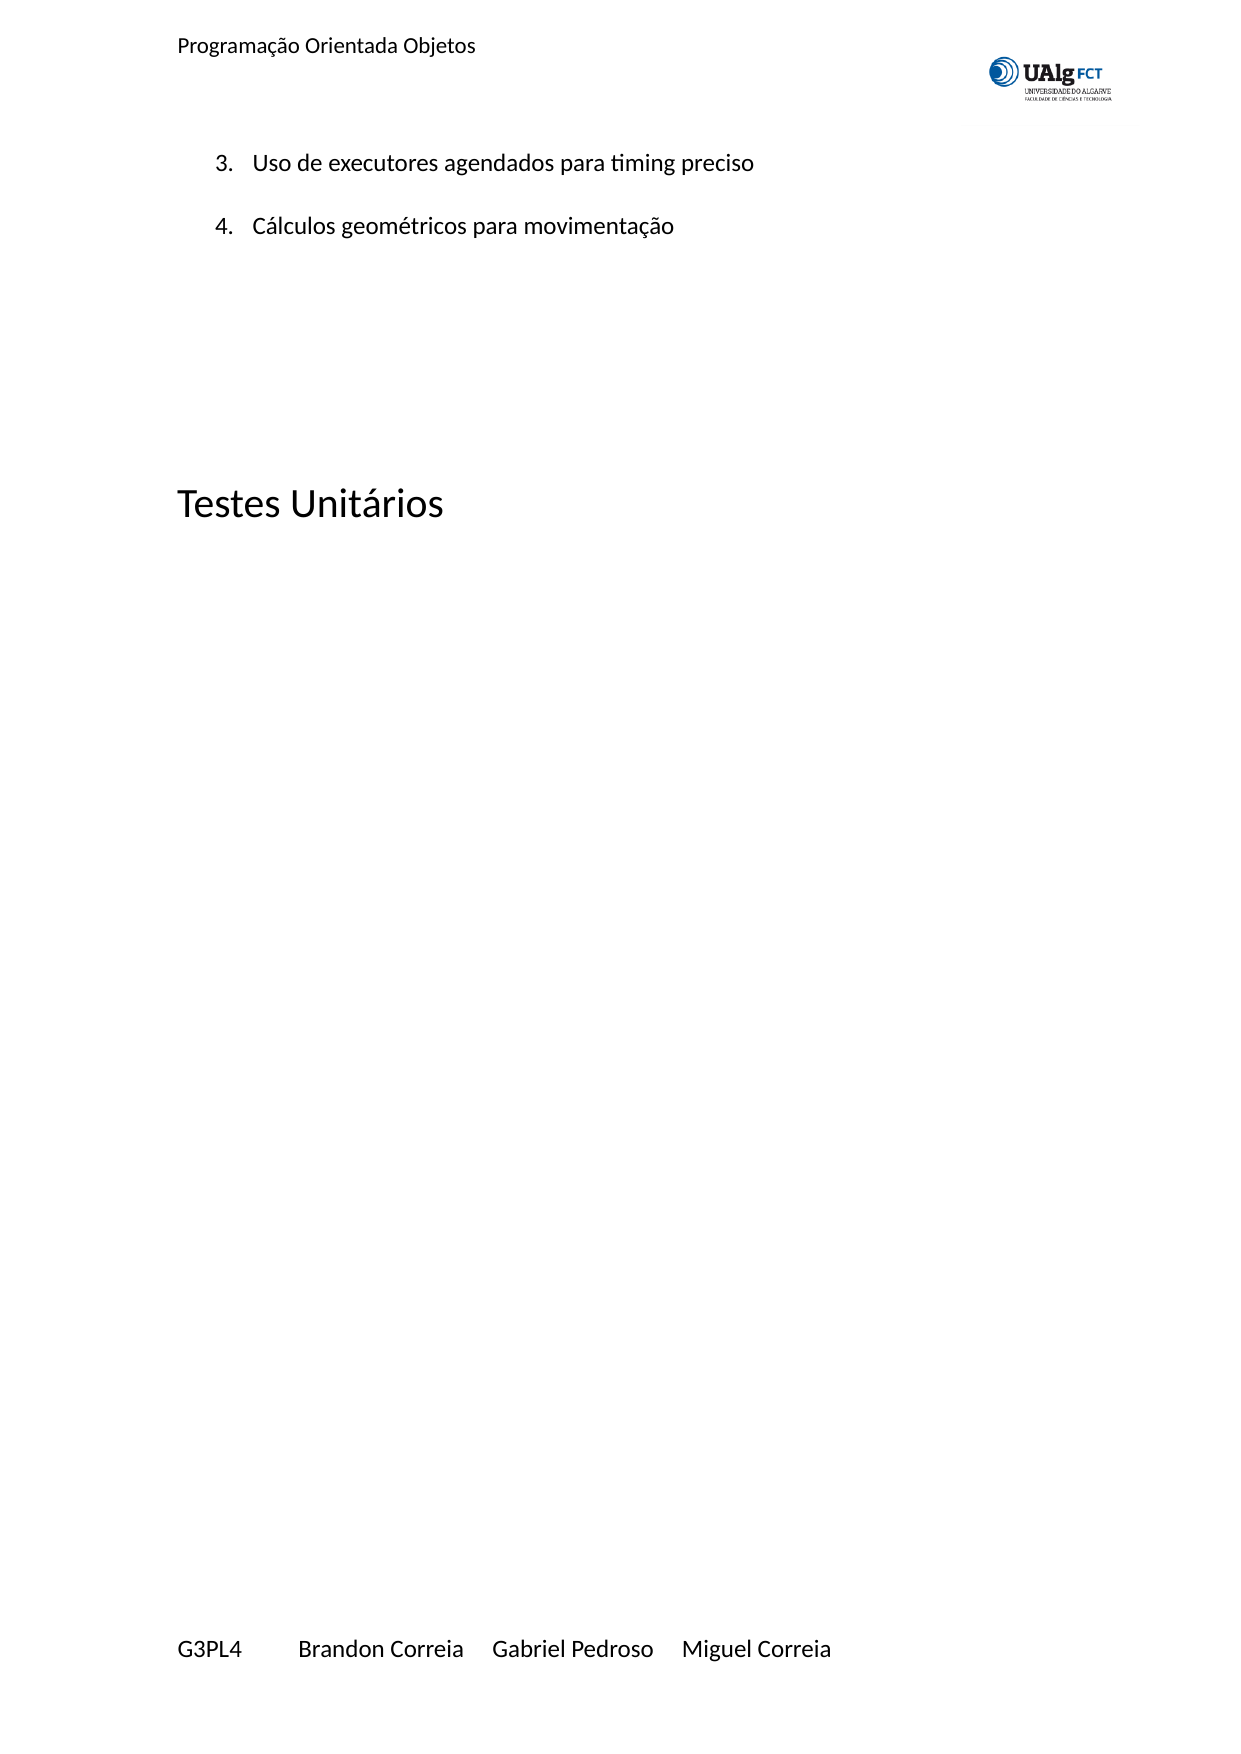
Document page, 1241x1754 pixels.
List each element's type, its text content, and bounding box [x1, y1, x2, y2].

subtitle Testes Unitários [177, 477, 1064, 528]
list Uso de executores agendados para timing preciso [215, 147, 1064, 177]
list Cálculos geométricos para movimentação [215, 210, 1064, 241]
